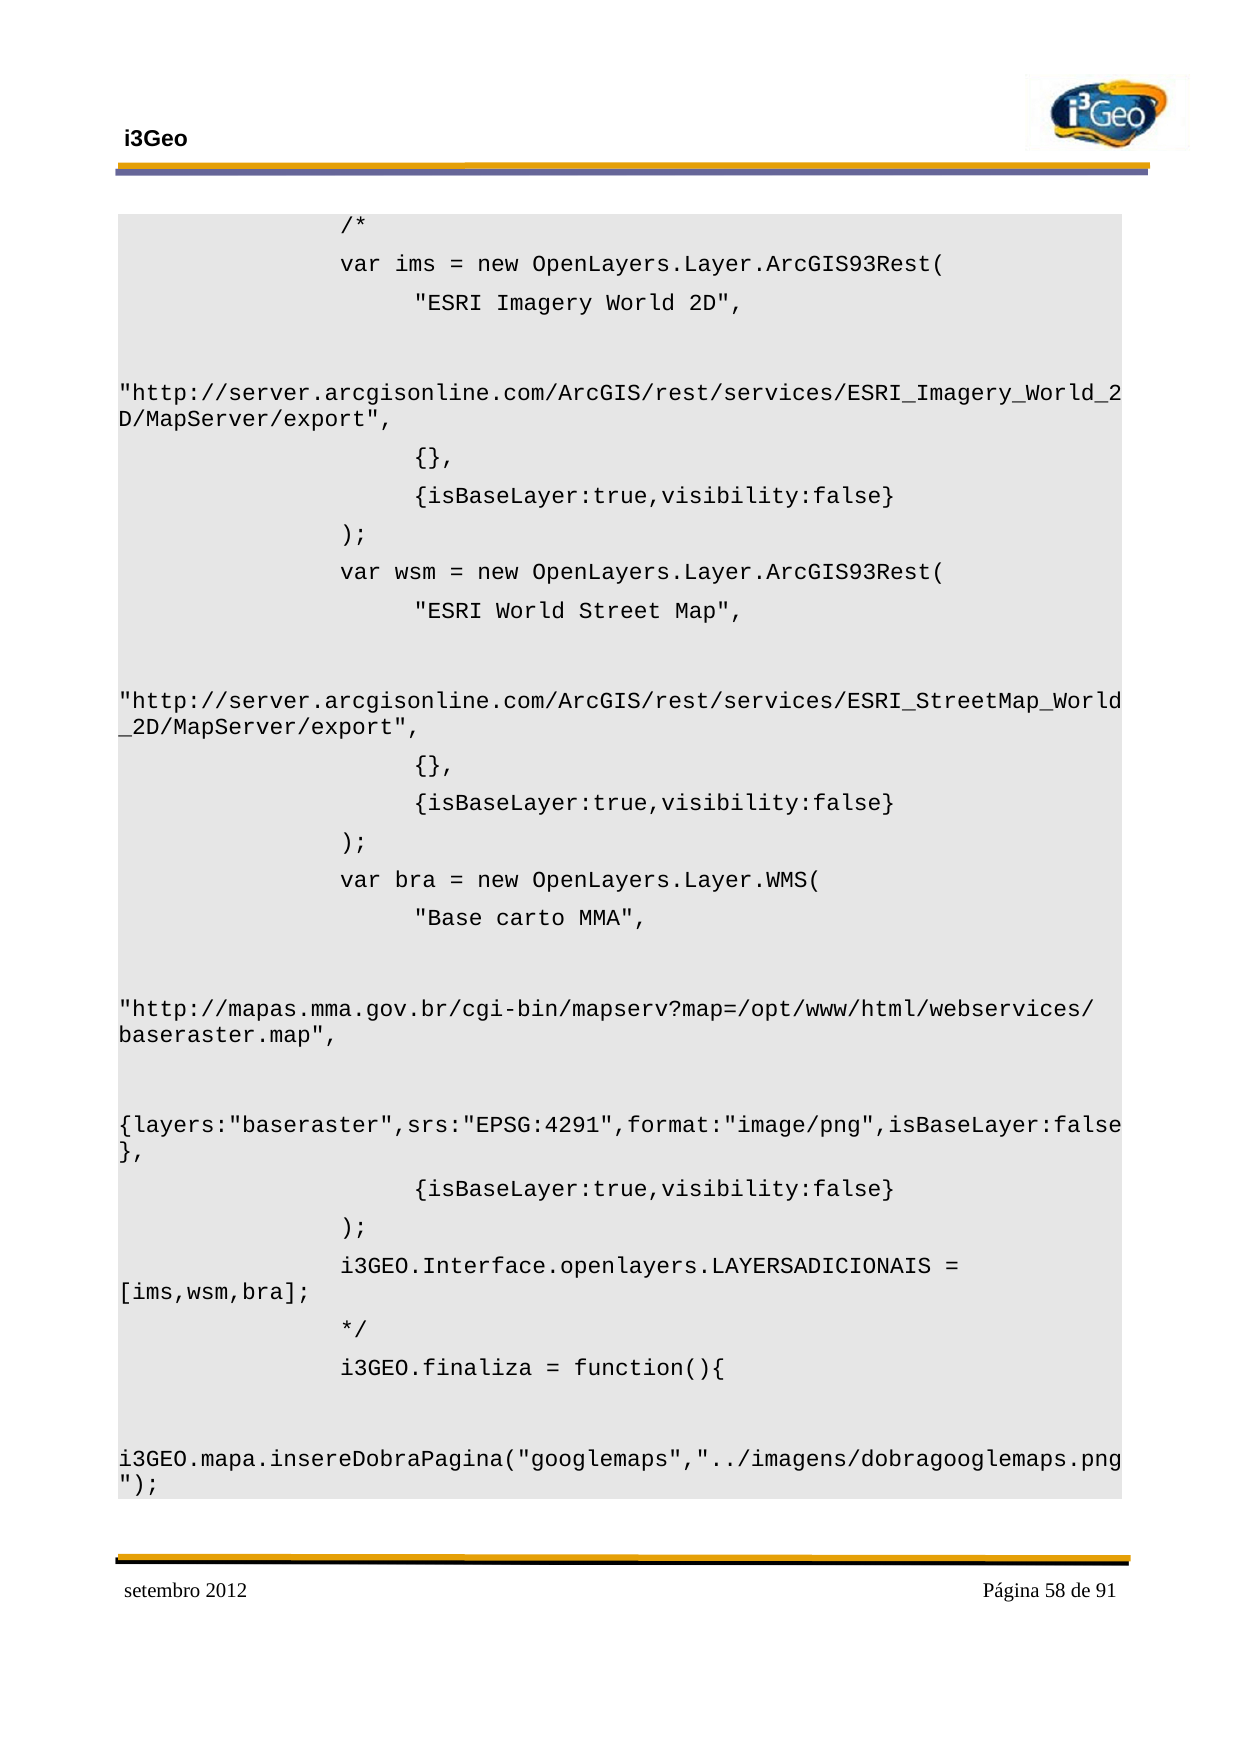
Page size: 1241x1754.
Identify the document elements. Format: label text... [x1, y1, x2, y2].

text "http://mapas.mma.gov.br/cgi-bin/mapserv?map=/opt/www/html/webservices/baseraster.map", [118, 945, 1122, 1049]
text ); [118, 1216, 1122, 1242]
text "ESRI World Street Map", [118, 599, 1122, 625]
text /* [118, 214, 1122, 240]
text {}, [118, 446, 1122, 472]
text var wsm = new OpenLayers.Layer.ArcGIS93Rest( [118, 561, 1122, 587]
text */ [118, 1318, 1122, 1344]
text "ESRI Imagery World 2D", [118, 291, 1122, 317]
text "Base carto MMA", [118, 907, 1122, 933]
text "http://server.arcgisonline.com/ArcGIS/rest/services/ESRI_StreetMap_World_2D/MapServer/export", [118, 637, 1122, 741]
text ); [118, 522, 1122, 548]
text i3GEO.Interface.openlayers.LAYERSADICIONAIS = [ims,wsm,bra]; [118, 1254, 1122, 1306]
text "http://server.arcgisonline.com/ArcGIS/rest/services/ESRI_Imagery_World_2D/MapServer/export", [118, 329, 1122, 433]
text i3GEO.finaliza = function(){ [118, 1357, 1122, 1383]
text i3GEO.mapa.insereDobraPagina("googlemaps","../imagens/dobragooglemaps.png"); [118, 1395, 1122, 1499]
text var ims = new OpenLayers.Layer.ArcGIS93Rest( [118, 253, 1122, 279]
text {}, [118, 753, 1122, 779]
text {isBaseLayer:true,visibility:false} [118, 792, 1122, 818]
text {isBaseLayer:true,visibility:false} [118, 1177, 1122, 1203]
picture [1025, 74, 1191, 151]
text ); [118, 830, 1122, 856]
text {isBaseLayer:true,visibility:false} [118, 484, 1122, 510]
text var bra = new OpenLayers.Layer.WMS( [118, 868, 1122, 894]
text {layers:"baseraster",srs:"EPSG:4291",format:"image/png",isBaseLayer:false}, [118, 1061, 1122, 1165]
